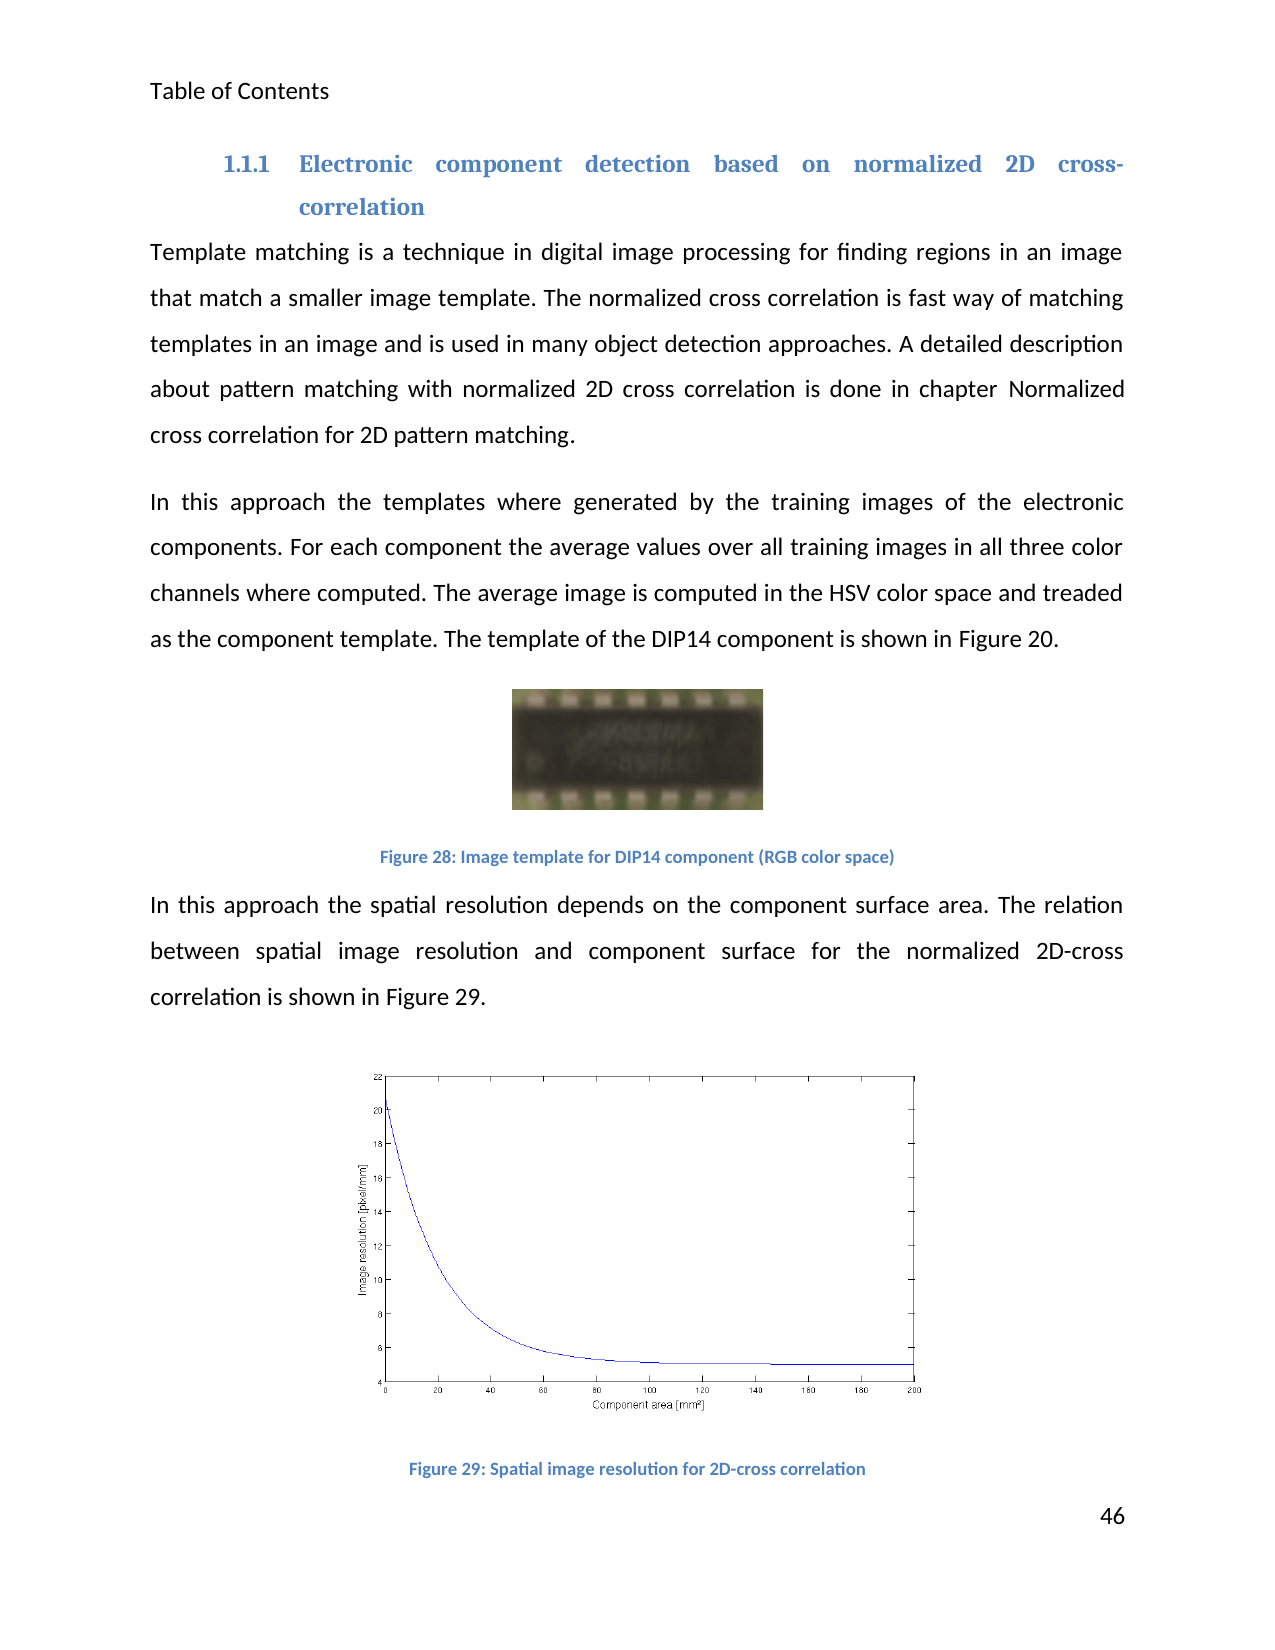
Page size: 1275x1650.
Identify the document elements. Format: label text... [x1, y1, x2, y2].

picture [296, 1047, 979, 1422]
text Figure 29: Spatial image resolution for 2D-cross correlation [150, 1457, 1125, 1480]
text Template matching is a technique in digital image processing for finding regions in an image that match a smaller image template. The normalized cross correlation is fast way of matching templates in an image and is used in many object detection approaches. A detailed description about pattern matching with normalized 2D cross correlation is done in chapter Normalized cross correlation for 2D pattern matching. [150, 236, 1125, 450]
subtitle Electronic component detection based on normalized 2D cross-correlation [224, 150, 1125, 222]
text In this approach the spatial resolution depends on the component surface area. The relation between spatial image resolution and component surface for the normalized 2D-cross correlation is shown in Figure 29. [150, 889, 1125, 1011]
text Figure 28: Image template for DIP14 component (RGB color space) [150, 846, 1125, 868]
text In this approach the templates where generated by the training images of the electronic components. For each component the average values over all training images in all three color channels where computed. The average image is computed in the HSV color space and treaded as the component template. The template of the DIP14 component is shown in Figure 20. [150, 486, 1125, 653]
picture [512, 689, 764, 810]
